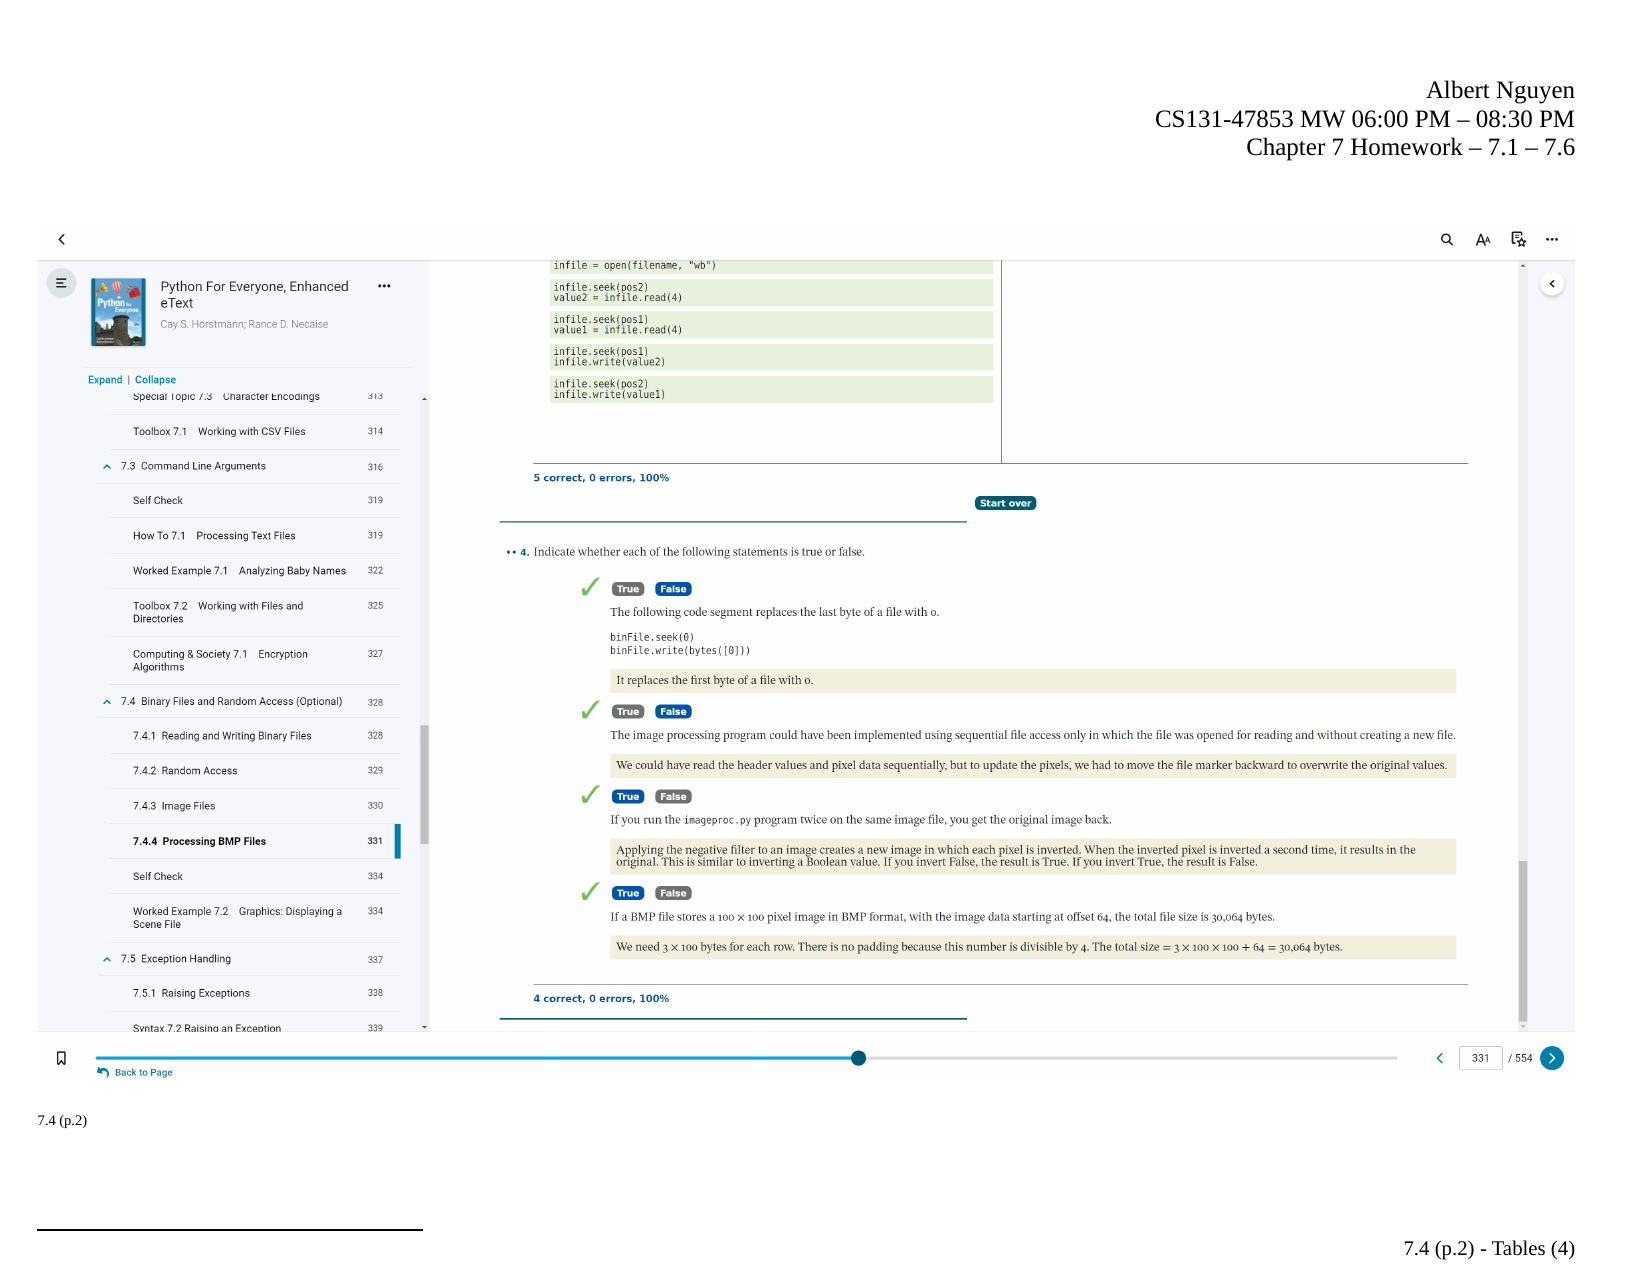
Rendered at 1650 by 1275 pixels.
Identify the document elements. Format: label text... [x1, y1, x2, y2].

picture [37, 218, 1575, 1084]
text - Tables (4) [37, 1236, 1575, 1260]
